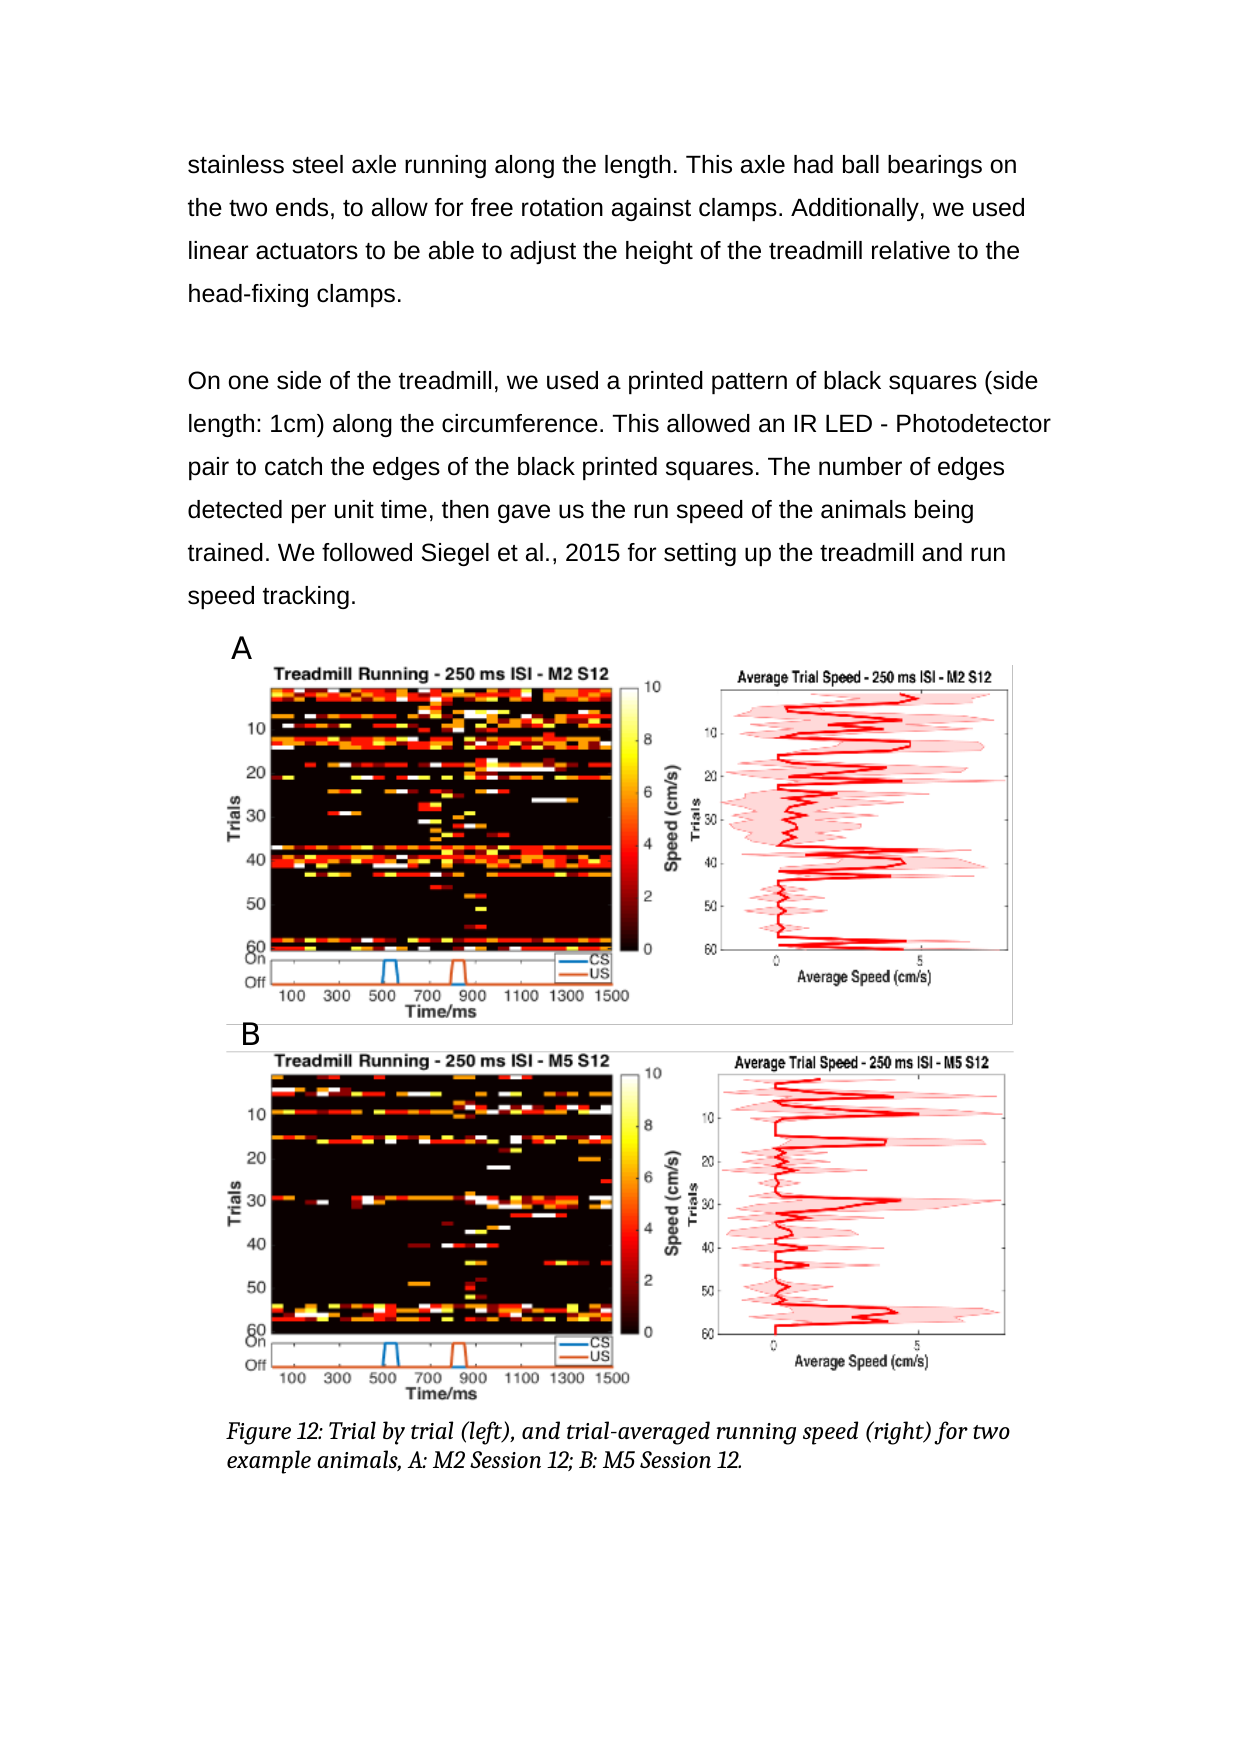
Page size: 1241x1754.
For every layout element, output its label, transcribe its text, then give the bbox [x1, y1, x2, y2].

text Figure 1: Trial by trial (left), and trial-averaged running speed (right) for two example animals, A: M2 Session 12; B: M5 Session 12. [226, 1405, 1014, 1474]
text On one side of the treadmill, we used a printed pattern of black squares (side length: 1cm) along the circumference. This allowed an IR LED - Photodetector pair to catch the edges of the black printed squares. The number of edges detected per unit time, then gave us the run speed of the animals being trained. We followed Siegel et al., 2015 for setting up the treadmill and run speed tracking. [187, 366, 1053, 610]
text stainless steel axle running along the length. This axle had ball bearings on the two ends, to allow for free rotation against clamps. Additionally, we used linear actuators to be able to adjust the height of the treadmill relative to the head-fixing clamps. [187, 150, 1053, 308]
